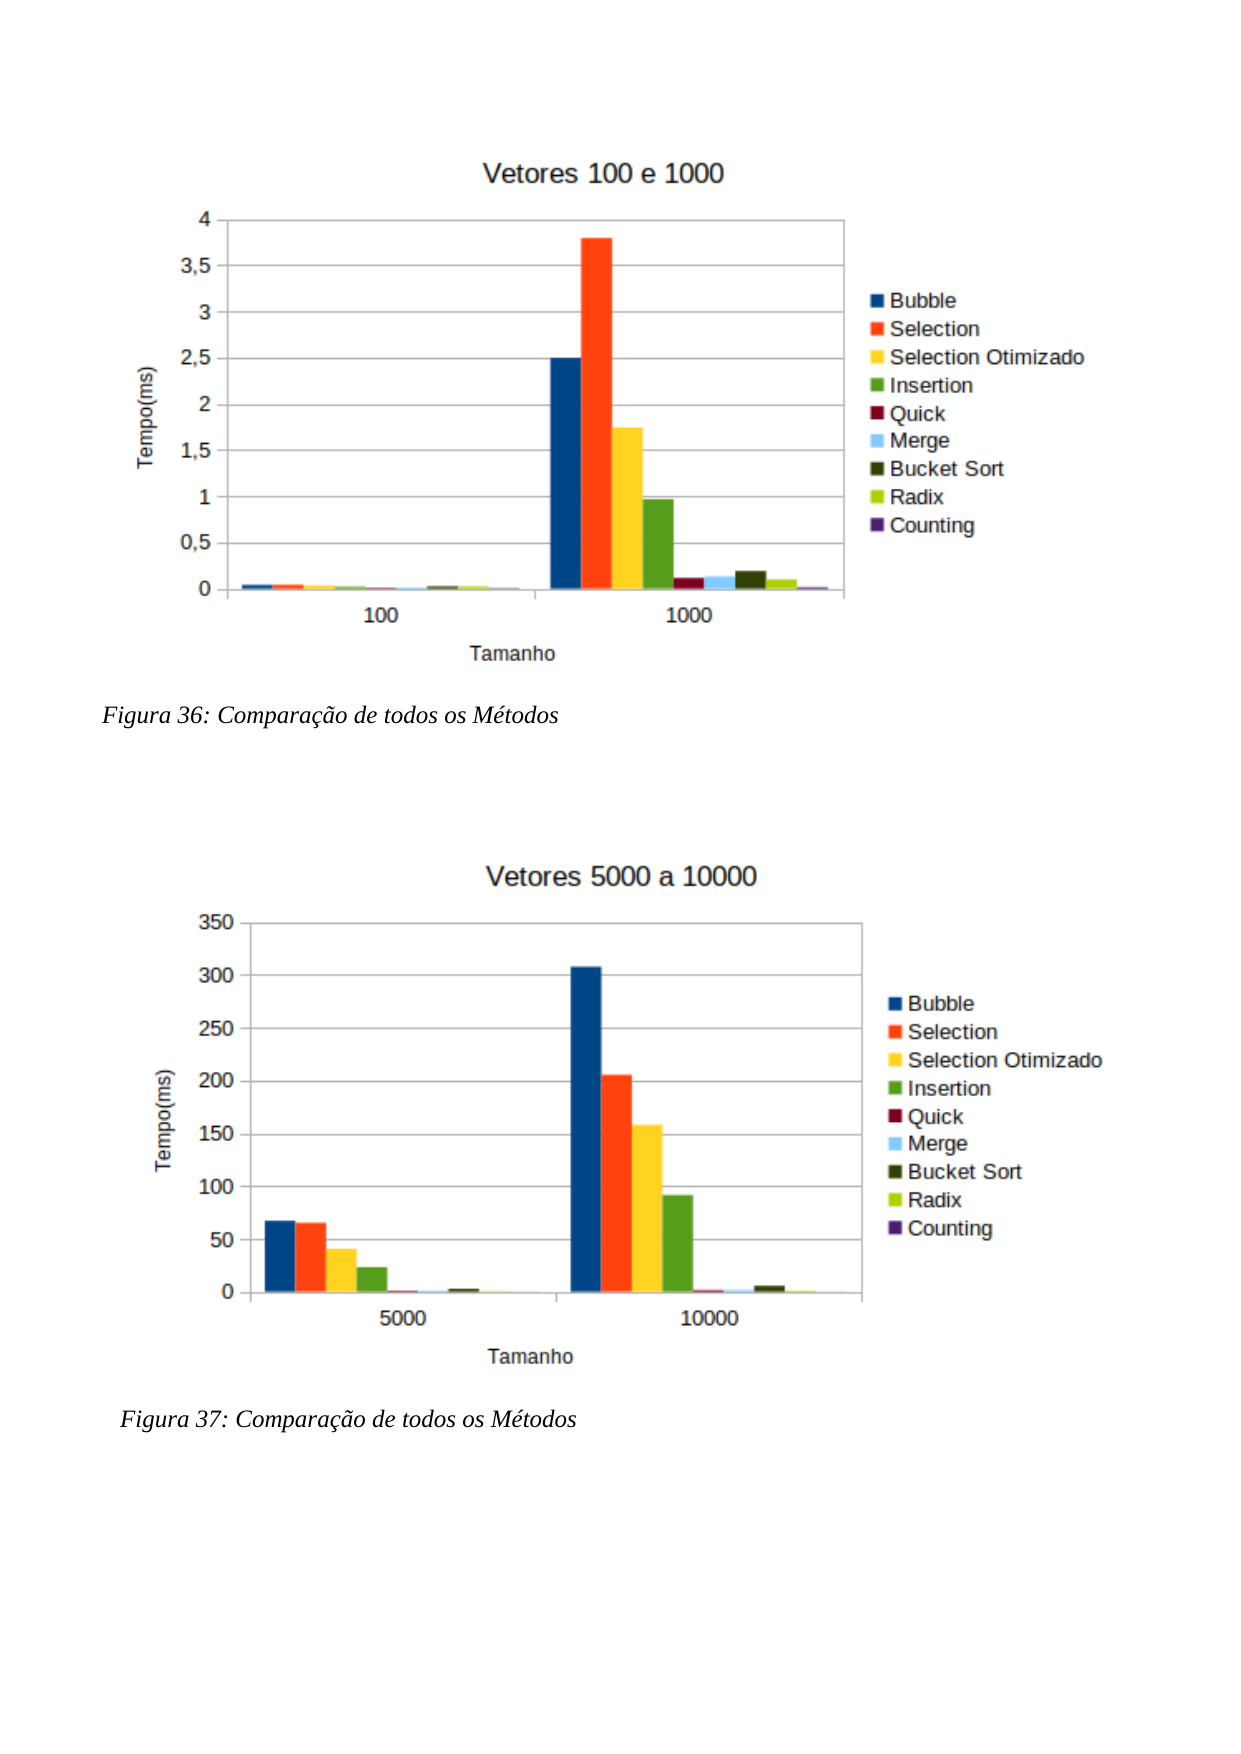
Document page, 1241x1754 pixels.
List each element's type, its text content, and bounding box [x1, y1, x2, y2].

picture [120, 833, 1124, 1399]
text Figura 36: Comparação de todos os Métodos [102, 131, 1138, 729]
text Figura 37: Comparação de todos os Métodos [120, 834, 1158, 1432]
picture [101, 130, 1106, 696]
